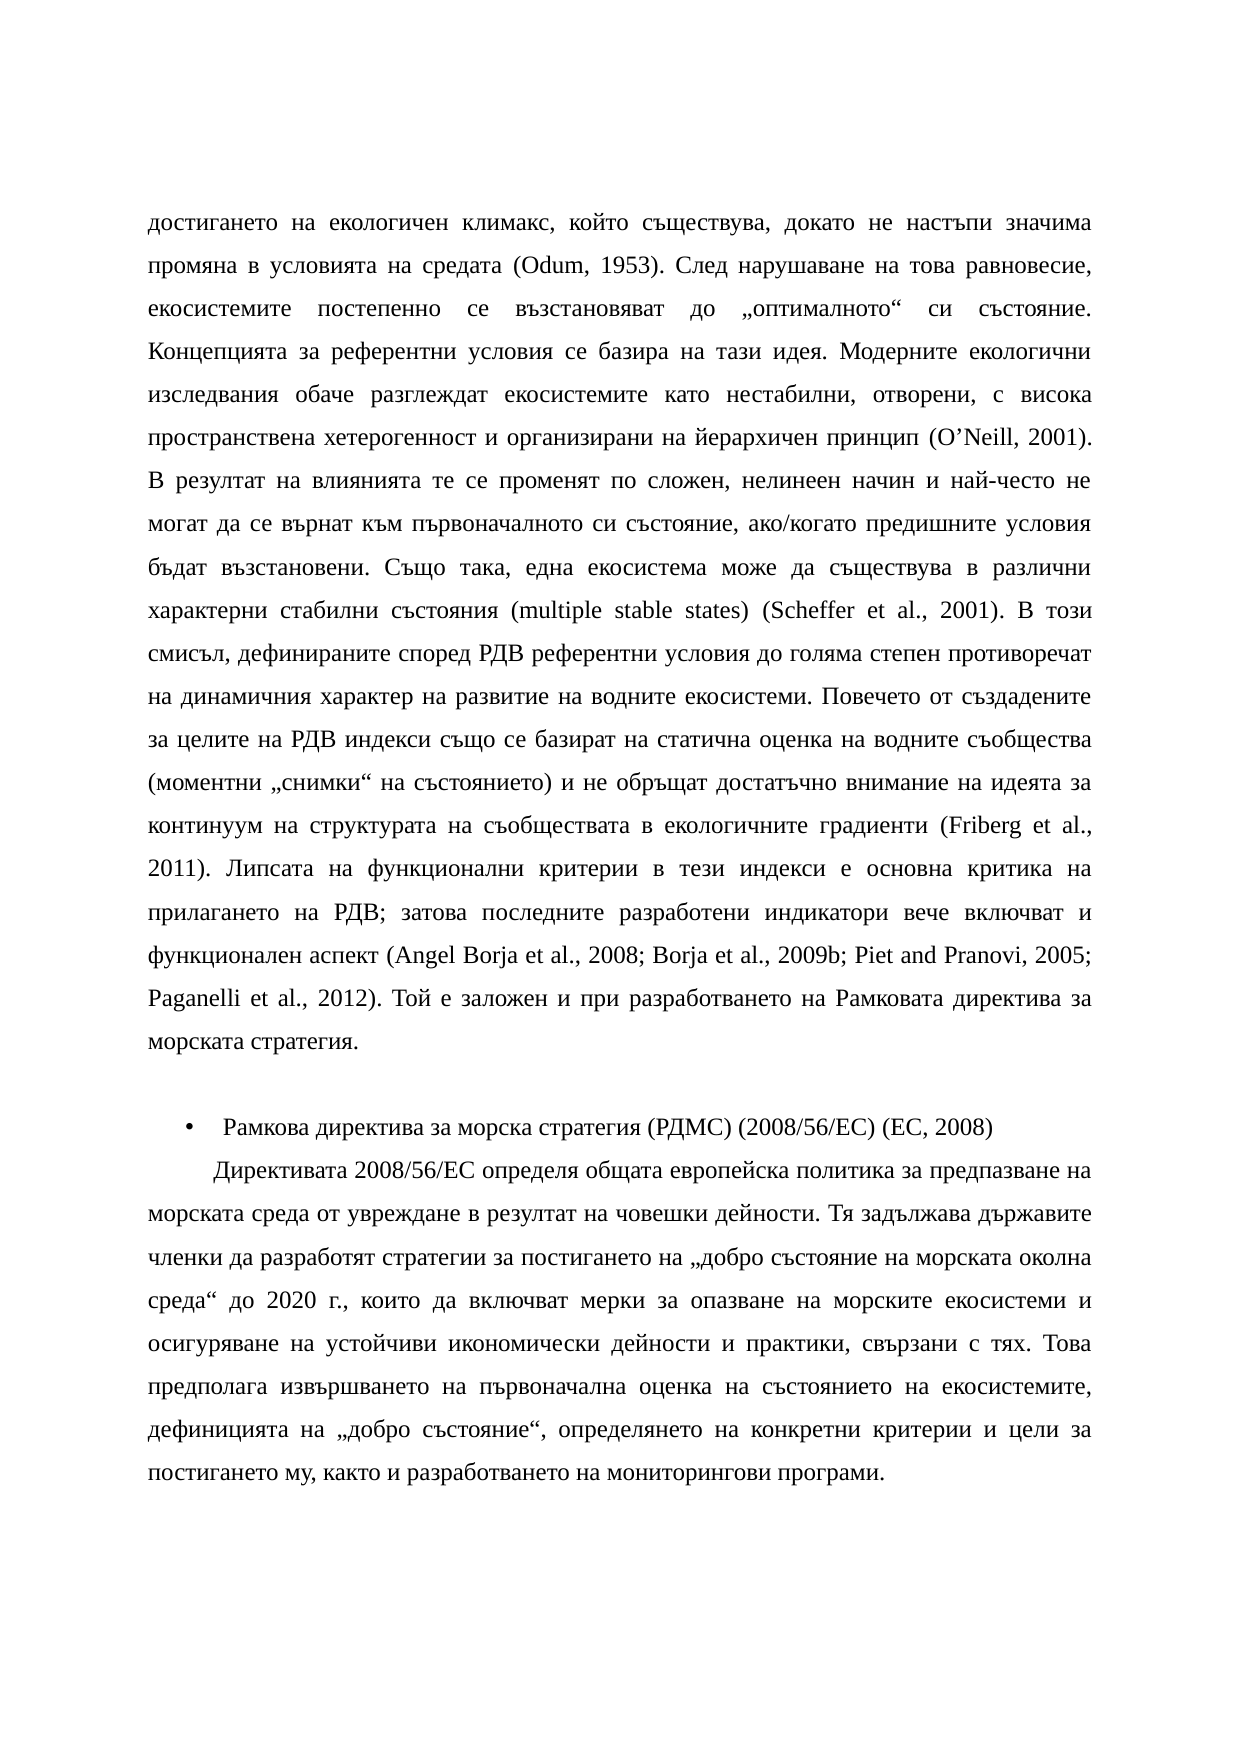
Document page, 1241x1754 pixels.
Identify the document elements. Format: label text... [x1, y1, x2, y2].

text достигането на екологичен климакс, който съществува, докато не настъпи значима промяна в условията на средата (Odum, 1953). След нарушаване на това равновесие, екосистемите постепенно се възстановяват до „оптималното“ си състояние. Концепцията за референтни условия се базира на тази идея. Модерните екологични изследвания обаче разглеждат екосистемите като нестабилни, отворени, с висока пространствена хетерогенност и организирани на йерархичен принцип (O’Neill, 2001). В резултат на влиянията те се променят по сложен, нелинеен начин и най-често не могат да се върнат към първоначалното си състояние, ако/когато предишните условия бъдат възстановени. Също така, една екосистема може да съществува в различни характерни стабилни състояния (multiple stable states) (Scheffer et al., 2001). В този смисъл, дефинираните според РДВ референтни условия до голяма степен противоречат на динамичния характер на развитие на водните екосистеми. Повечето от създадените за целите на РДВ индекси също се базират на статична оценка на водните съобщества (моментни „снимки“ на състоянието) и не обръщат достатъчно внимание на идеята за континуум на структурата на съобществата в екологичните градиенти (Friberg et al., 2011). Липсата на функционални критерии в тези индекси е основна критика на прилагането на РДВ; затова последните разработени индикатори вече включват и функционален аспект (Angel Borja et al., 2008; Borja et al., 2009b; Piet and Pranovi, 2005; Paganelli et al., 2012). Той е заложен и при разработването на Рамковата директива за морската стратегия. [148, 207, 1093, 1055]
text Директивата 2008/56/EC определя общата европейска политика за предпазване на морската среда от увреждане в резултат на човешки дейности. Тя задължава държавите членки да разработят стратегии за постигането на „добро състояние на морската околна среда“ до 2020 г., които да включват мерки за опазване на морските екосистеми и осигуряване на устойчиви икономически дейности и практики, свързани с тях. Това предполага извършването на първоначална оценка на състоянието на екосистемите, дефиницията на „добро състояние“, определянето на конкретни критерии и цели за постигането му, както и разработването на мониторингови програми. [148, 1155, 1093, 1486]
list Рамкова директива за морска стратегия (РДМС) (2008/56/EC) (EC, 2008) [185, 1112, 1093, 1141]
